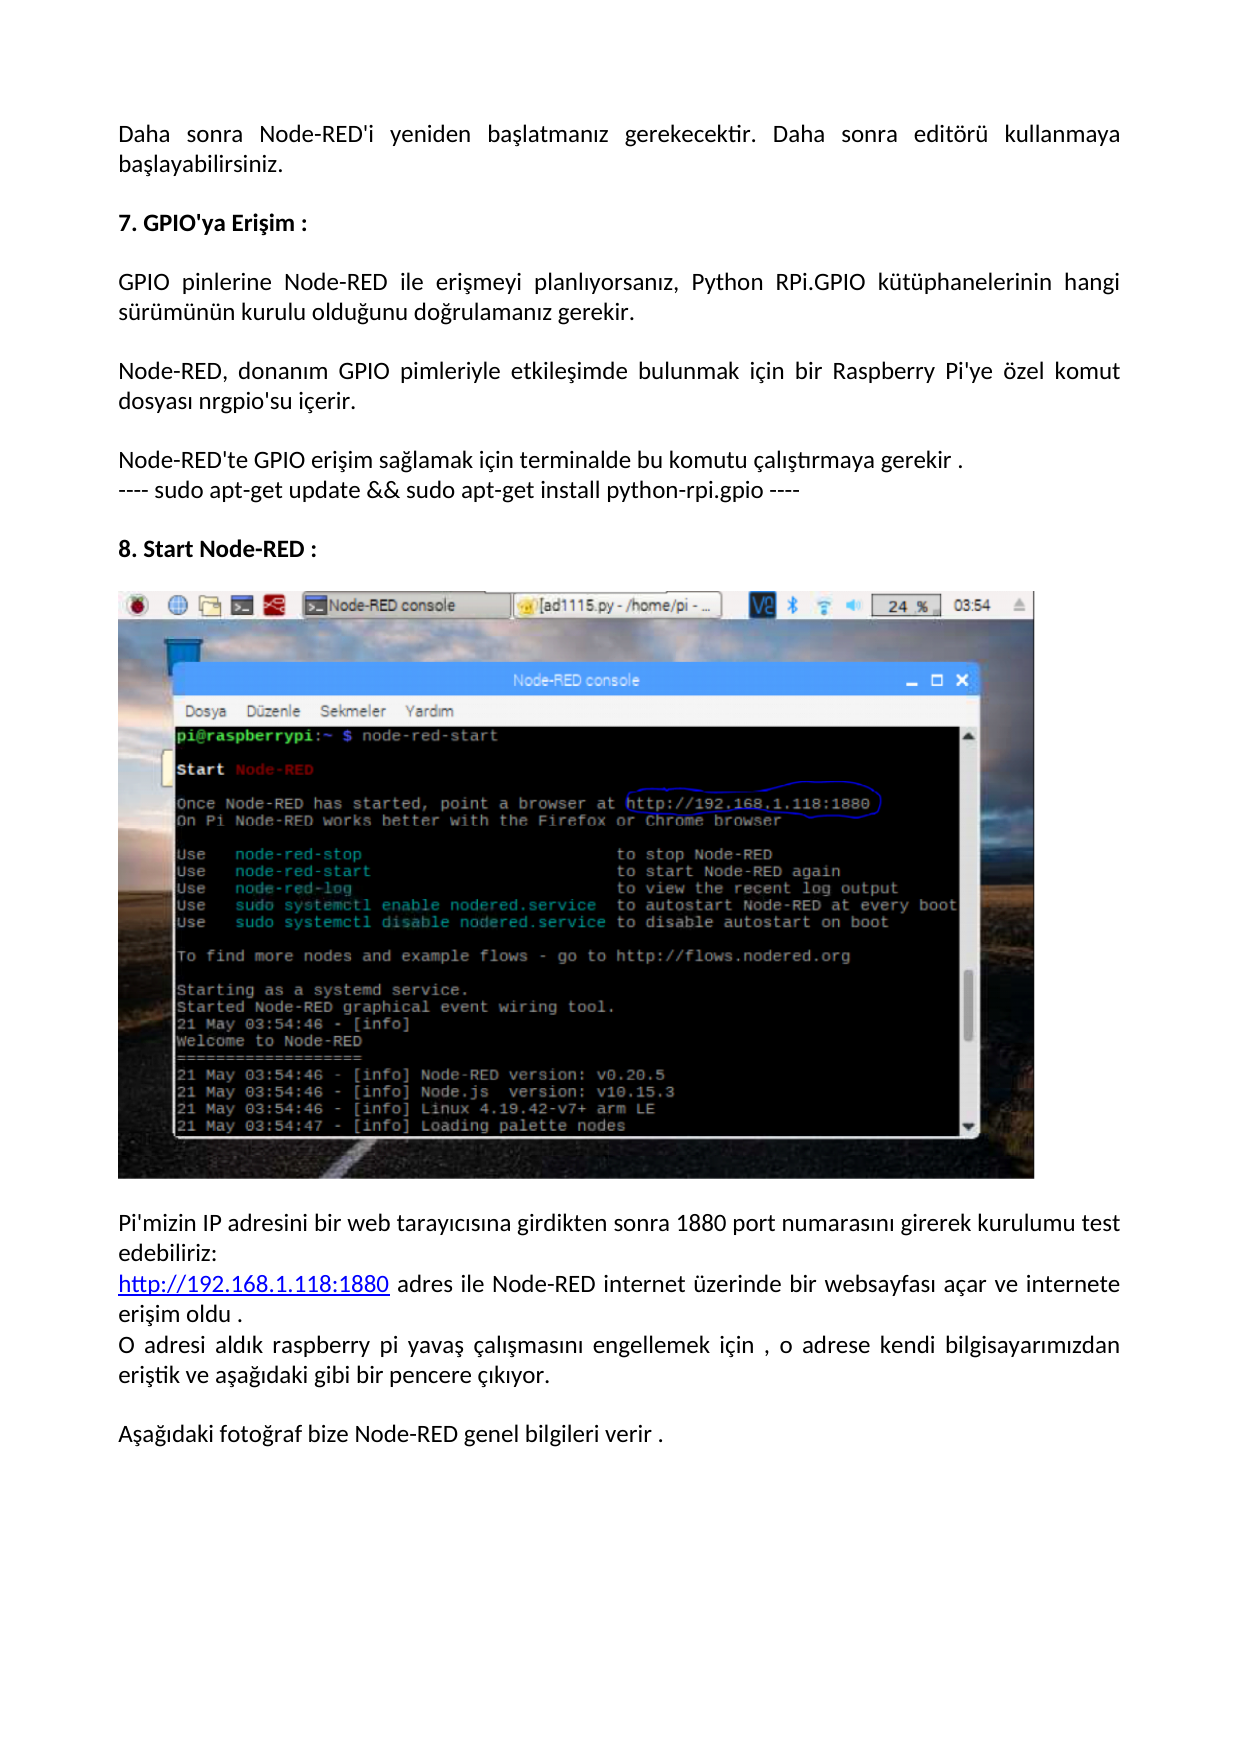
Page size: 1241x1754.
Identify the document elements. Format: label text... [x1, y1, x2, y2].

text 7. GPIO'ya Erişim : [118, 207, 1122, 238]
text Pi'mizin IP adresini bir web tarayıcısına girdikten sonra 1880 port numarasını girerek kurulumu test edebiliriz: [118, 1207, 1122, 1268]
text Daha sonra Node-RED'i yeniden başlatmanız gerekecektir. Daha sonra editörü kullanmaya başlayabilirsiniz. [118, 118, 1122, 179]
text O adresi aldık raspberry pi yavaş çalışmasını engellemek için , o adrese kendi bilgisayarımızdan eriştik ve aşağıdaki gibi bir pencere çıkıyor. [118, 1329, 1122, 1390]
text ---- sudo apt-get update && sudo apt-get install python-rpi.gpio ---- [118, 474, 1122, 505]
text Node-RED, donanım GPIO pimleriyle etkileşimde bulunmak için bir Raspberry Pi'ye özel komut dosyası nrgpio'su içerir. [118, 355, 1122, 416]
text Node-RED'te GPIO erişim sağlamak için terminalde bu komutu çalıştırmaya gerekir . [118, 444, 1122, 474]
text 8. Start Node-RED : [118, 533, 1122, 563]
text Aşağıdaki fotoğraf bize Node-RED genel bilgileri verir . [118, 1418, 1122, 1449]
text http://192.168.1.118:1880 adres ile Node-RED internet üzerinde bir websayfası açar ve internete erişim oldu . [118, 1268, 1122, 1329]
text GPIO pinlerine Node-RED ile erişmeyi planlıyorsanız, Python RPi.GPIO kütüphanelerinin hangi sürümünün kurulu olduğunu doğrulamanız gerekir. [118, 266, 1122, 327]
